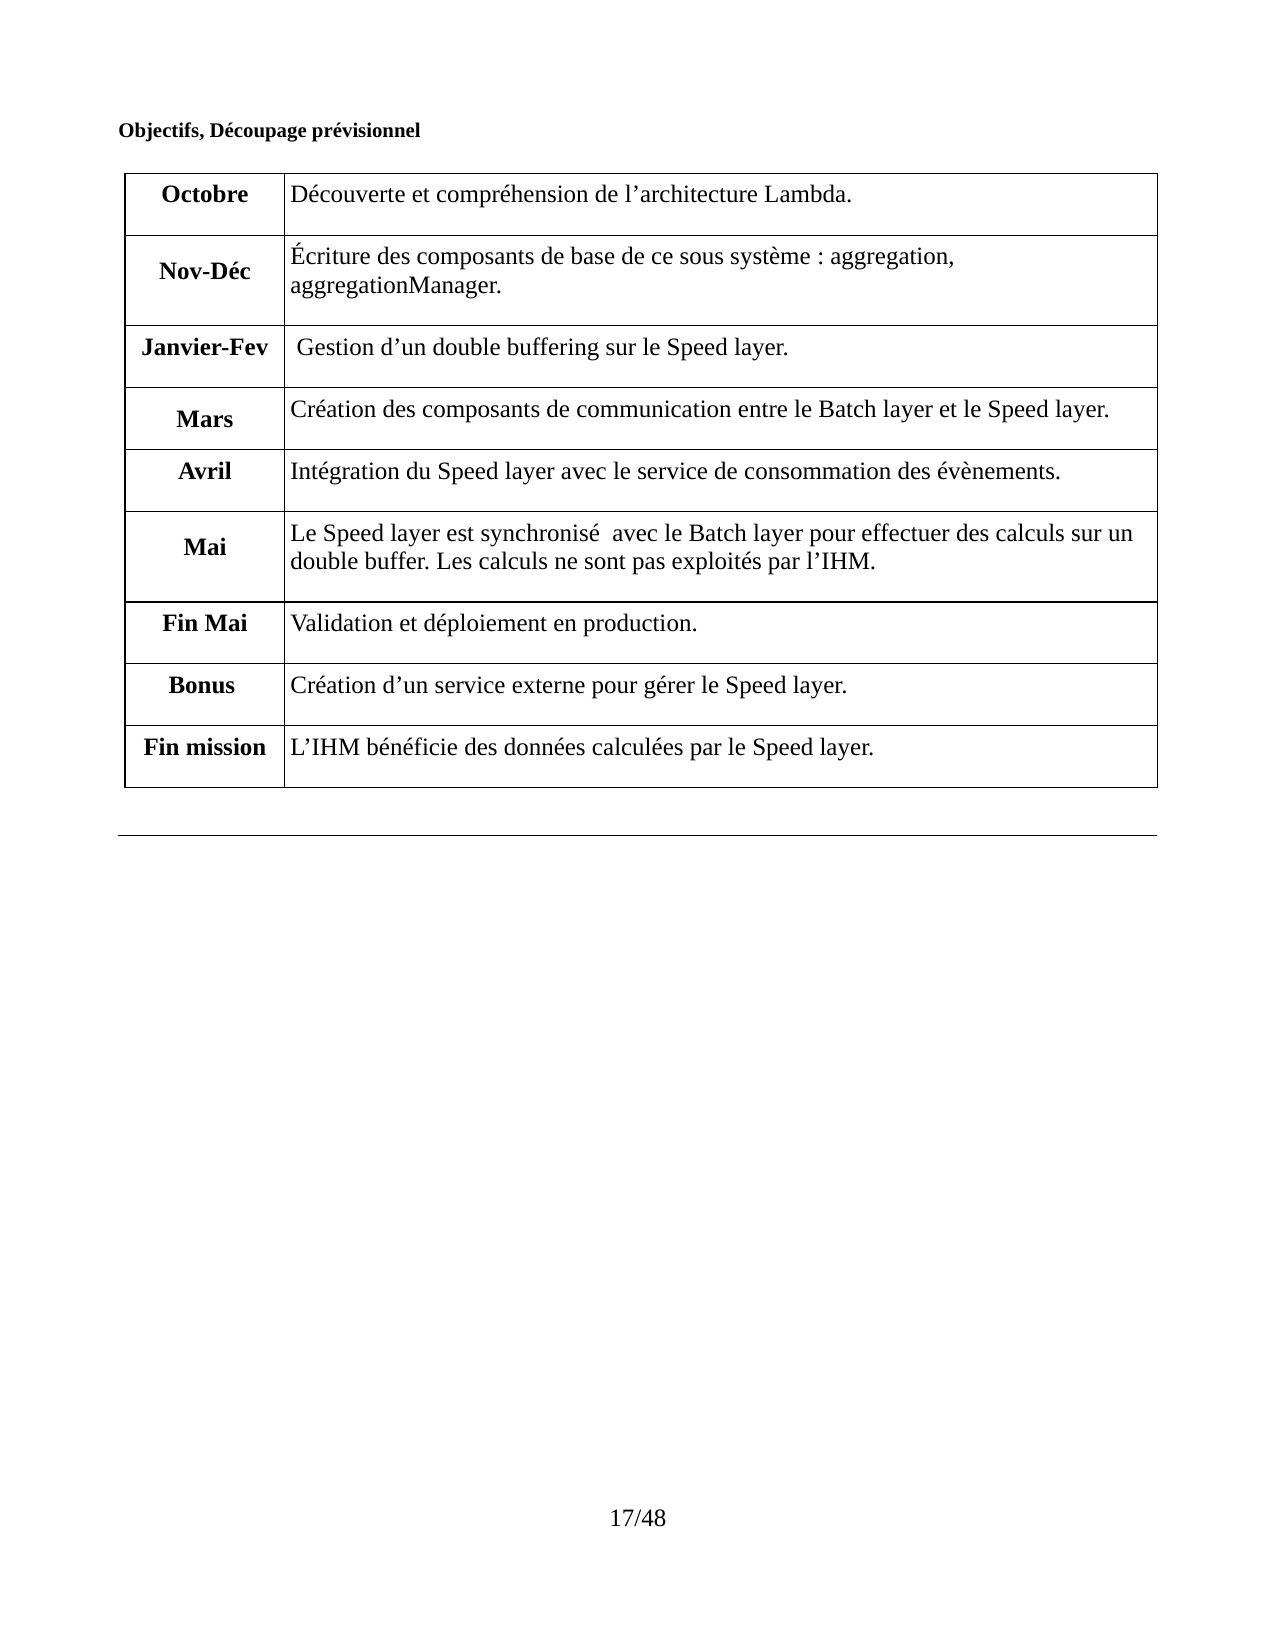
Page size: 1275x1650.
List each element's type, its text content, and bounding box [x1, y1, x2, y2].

table_cell Écriture des composants de base de ce sous système : aggregation, aggregationManager. [285, 236, 1157, 325]
table_cell Intégration du Speed layer avec le service de consommation des évènements. [285, 450, 1157, 511]
table_header Octobre [126, 174, 284, 234]
table_cell Gestion d’un double buffering sur le Speed layer. [285, 326, 1157, 387]
table_cell Janvier-Fev [126, 326, 284, 387]
table_cell Création des composants de communication entre le Batch layer et le Speed layer. [285, 388, 1157, 449]
table_cell L’IHM bénéficie des données calculées par le Speed layer. [285, 726, 1157, 787]
table_cell Mars [126, 388, 284, 449]
table_cell Création d’un service externe pour gérer le Speed layer. [285, 664, 1157, 725]
subtitle Objectifs, Découpage prévisionnel [118, 118, 1157, 142]
table_header Découverte et compréhension de l’architecture Lambda. [285, 174, 1157, 234]
table_cell Mai [126, 512, 284, 601]
table_cell Avril [126, 450, 284, 511]
table_cell Fin mission [126, 726, 284, 787]
table_cell Le Speed layer est synchronisé avec le Batch layer pour effectuer des calculs sur un double buffer. Les calculs ne sont pas exploités par l’IHM. [285, 512, 1157, 601]
table_cell Bonus [126, 664, 284, 725]
table_cell Nov-Déc [126, 236, 284, 325]
table_cell Fin Mai [126, 603, 284, 663]
table_cell Validation et déploiement en production. [285, 603, 1157, 663]
